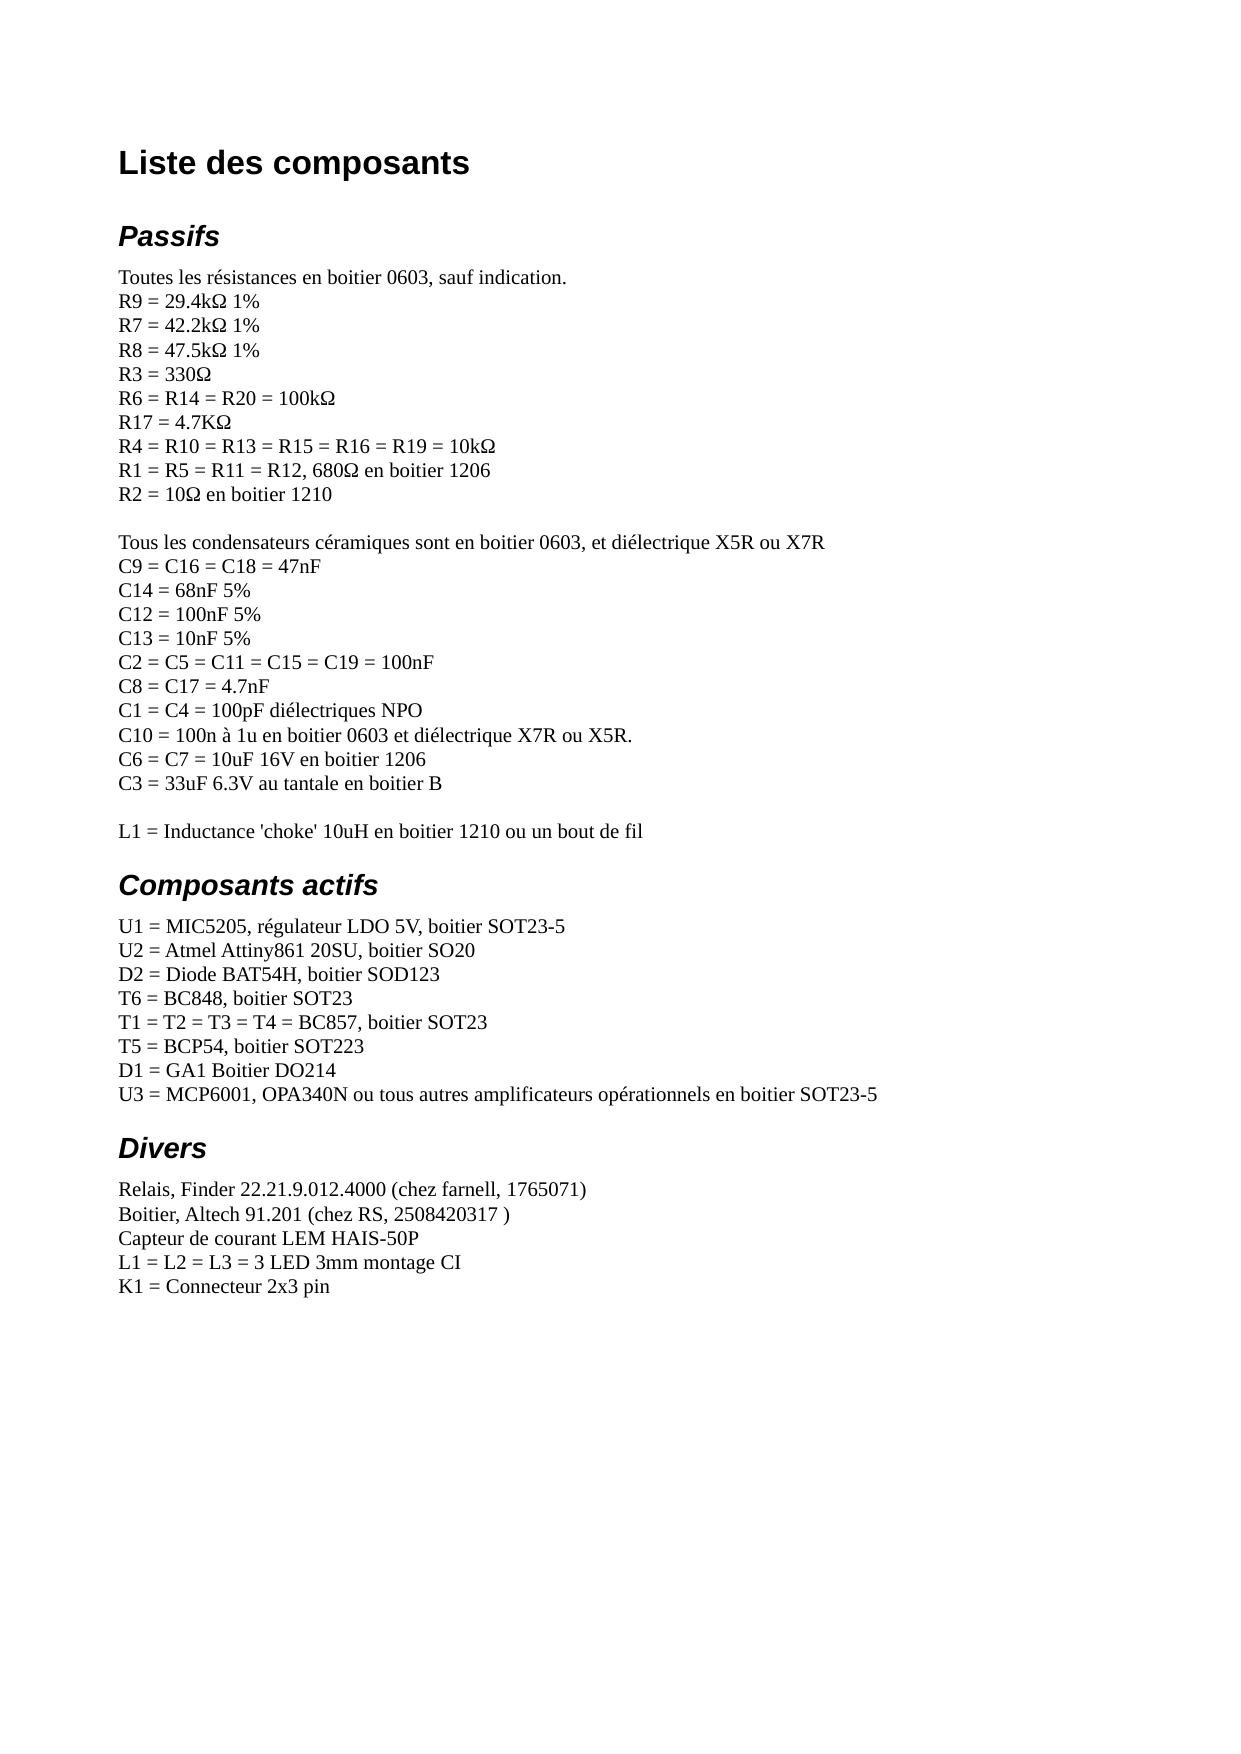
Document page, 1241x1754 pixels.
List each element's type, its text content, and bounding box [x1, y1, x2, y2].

text R8 = 47.5kΩ 1% [118, 337, 1122, 362]
text R2 = 10Ω en boitier 1210 [118, 482, 1122, 506]
text Relais, Finder 22.21.9.012.4000 (chez farnell, 1765071) [118, 1177, 1122, 1201]
text R17 = 4.7KΩ [118, 410, 1122, 434]
text Capteur de courant LEM HAIS-50P [118, 1226, 1122, 1249]
text C1 = C4 = 100pF diélectriques NPO [118, 698, 1122, 722]
subtitle Divers [118, 1131, 1122, 1165]
text Boitier, Altech 91.201 (chez RS, 2508420317 ) [118, 1201, 1122, 1226]
text R6 = R14 = R20 = 100kΩ [118, 386, 1122, 410]
text C2 = C5 = C11 = C15 = C19 = 100nF [118, 650, 1122, 674]
text U2 = Atmel Attiny861 20SU, boitier SO20 [118, 938, 1122, 962]
text R4 = R10 = R13 = R15 = R16 = R19 = 10kΩ [118, 434, 1122, 458]
text T6 = BC848, boitier SOT23 [118, 986, 1122, 1010]
text R1 = R5 = R11 = R12, 680Ω en boitier 1206 [118, 458, 1122, 482]
subtitle Liste des composants [118, 143, 1122, 182]
text C14 = 68nF 5% [118, 578, 1122, 602]
text K1 = Connecteur 2x3 pin [118, 1274, 1122, 1298]
text C6 = C7 = 10uF 16V en boitier 1206 [118, 747, 1122, 771]
text U3 = MCP6001, OPA340N ou tous autres amplificateurs opérationnels en boitier SOT23-5 [118, 1082, 1122, 1106]
subtitle Passifs [118, 219, 1122, 253]
text C13 = 10nF 5% [118, 626, 1122, 650]
text T1 = T2 = T3 = T4 = BC857, boitier SOT23 [118, 1010, 1122, 1034]
text D1 = GA1 Boitier DO214 [118, 1058, 1122, 1082]
text Tous les condensateurs céramiques sont en boitier 0603, et diélectrique X5R ou X7R [118, 530, 1122, 554]
text R7 = 42.2kΩ 1% [118, 313, 1122, 337]
text C9 = C16 = C18 = 47nF [118, 554, 1122, 578]
subtitle Composants actifs [118, 868, 1122, 901]
text C8 = C17 = 4.7nF [118, 674, 1122, 698]
text U1 = MIC5205, régulateur LDO 5V, boitier SOT23-5 [118, 914, 1122, 938]
text L1 = Inductance 'choke' 10uH en boitier 1210 ou un bout de fil [118, 819, 1122, 843]
text L1 = L2 = L3 = 3 LED 3mm montage CI [118, 1249, 1122, 1274]
text Toutes les résistances en boitier 0603, sauf indication. [118, 265, 1122, 289]
text T5 = BCP54, boitier SOT223 [118, 1034, 1122, 1058]
text R3 = 330Ω [118, 362, 1122, 386]
text R9 = 29.4kΩ 1% [118, 289, 1122, 313]
text C3 = 33uF 6.3V au tantale en boitier B [118, 771, 1122, 795]
text C10 = 100n à 1u en boitier 0603 et diélectrique X7R ou X5R. [118, 722, 1122, 747]
text C12 = 100nF 5% [118, 602, 1122, 626]
text D2 = Diode BAT54H, boitier SOD123 [118, 962, 1122, 986]
